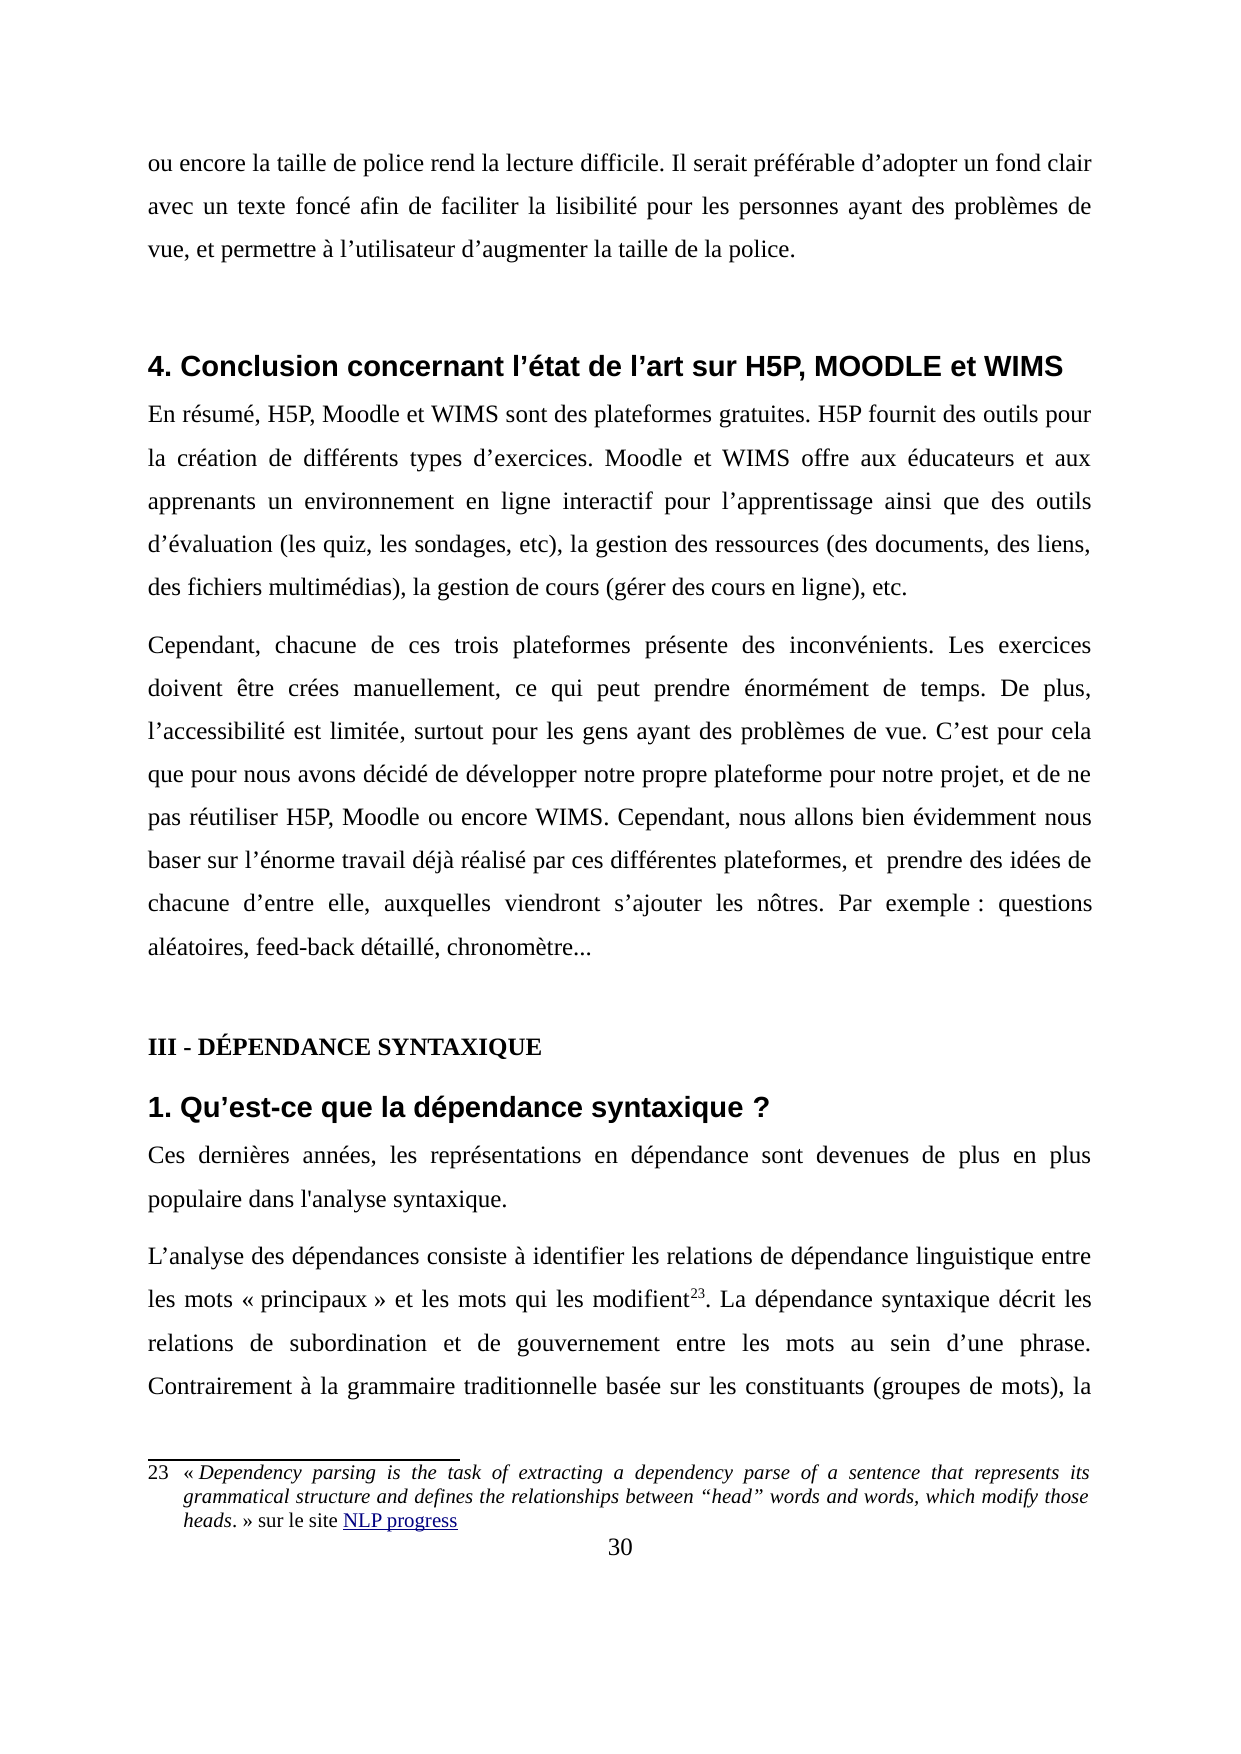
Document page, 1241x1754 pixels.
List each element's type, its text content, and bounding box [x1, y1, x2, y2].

subtitle 4. Conclusion concernant l’état de l’art sur H5P, MOODLE et WIMS [148, 349, 1092, 383]
text En résumé, H5P, Moodle et WIMS sont des plateformes gratuites. H5P fournit des outils pour la création de différents types d’exercices. Moodle et WIMS offre aux éducateurs et aux apprenants un environnement en ligne interactif pour l’apprentissage ainsi que des outils d’évaluation (les quiz, les sondages, etc), la gestion des ressources (des documents, des liens, des fichiers multimédias), la gestion de cours (gérer des cours en ligne), etc. [148, 399, 1092, 601]
text Cependant, chacune de ces trois plateformes présente des inconvénients. Les exercices doivent être crées manuellement, ce qui peut prendre énormément de temps. De plus, l’accessibilité est limitée, surtout pour les gens ayant des problèmes de vue. C’est pour cela que pour nous avons décidé de développer notre propre plateforme pour notre projet, et de ne pas réutiliser H5P, Moodle ou encore WIMS. Cependant, nous allons bien évidemment nous baser sur l’énorme travail déjà réalisé par ces différentes plateformes, et prendre des idées de chacune d’entre elle, auxquelles viendront s’ajouter les nôtres. Par exemple : questions aléatoires, feed-back détaillé, chronomètre... [148, 630, 1092, 960]
text L’analyse des dépendances consiste à identifier les relations de dépendance linguistique entre les mots « principaux » et les mots qui les modifient. La dépendance syntaxique décrit les relations de subordination et de gouvernement entre les mots au sein d’une phrase. Contrairement à la grammaire traditionnelle basée sur les constituants (groupes de mots), la [148, 1241, 1092, 1399]
text ou encore la taille de police rend la lecture difficile. Il serait préférable d’adopter un fond clair avec un texte foncé afin de faciliter la lisibilité pour les personnes ayant des problèmes de vue, et permettre à l’utilisateur d’augmenter la taille de la police. [148, 148, 1092, 263]
subtitle 1. Qu’est-ce que la dépendance syntaxique ? [148, 1090, 1092, 1124]
text III - DÉPENDANCE SYNTAXIQUE [148, 989, 1092, 1061]
text « Dependency parsing is the task of extracting a dependency parse of a sentence that represents its grammatical structure and defines the relationships between “head” words and words, which modify those heads. » sur le site NLP progress [148, 1460, 1092, 1532]
text Ces dernières années, les représentations en dépendance sont devenues de plus en plus populaire dans l'analyse syntaxique. [148, 1141, 1092, 1212]
